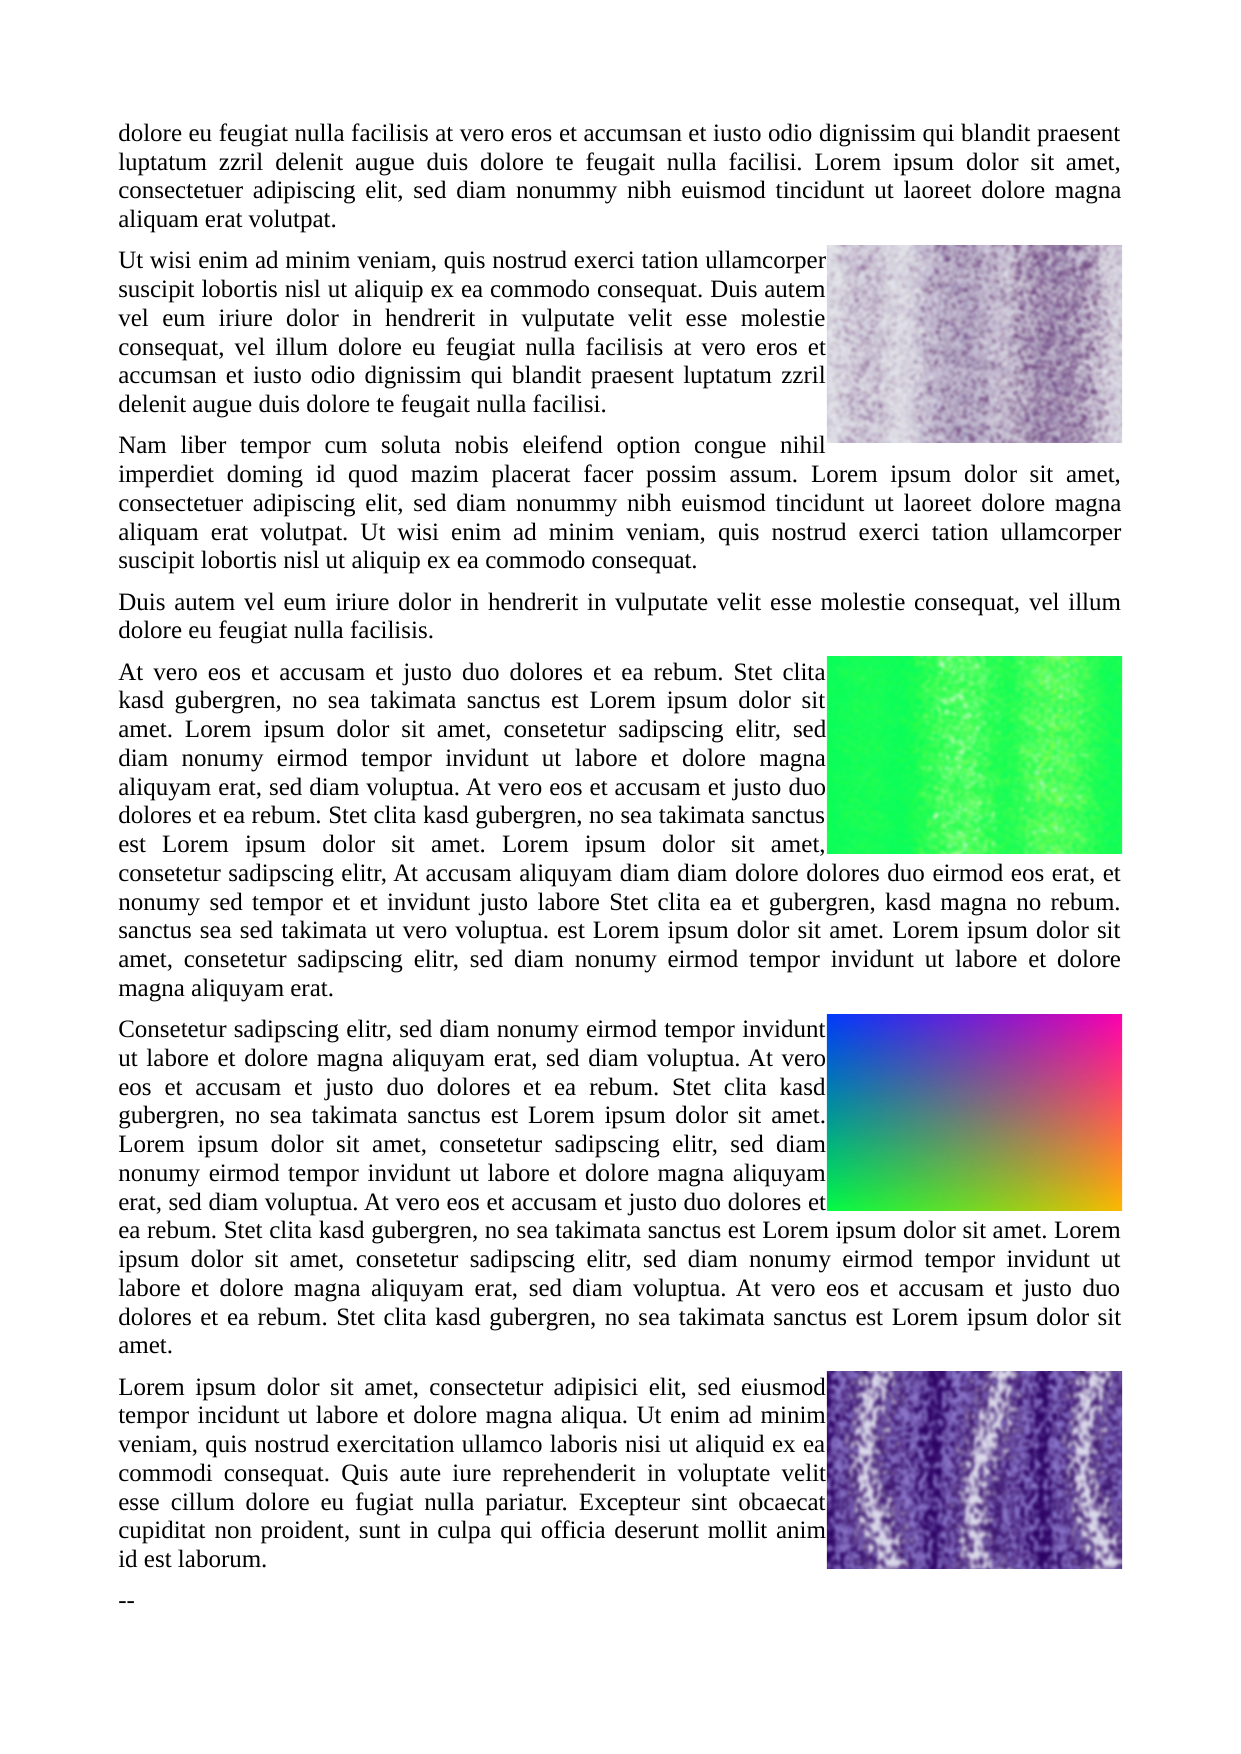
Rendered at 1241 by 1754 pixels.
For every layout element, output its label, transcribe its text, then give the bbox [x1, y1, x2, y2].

text Ut wisi enim ad minim veniam, quis nostrud exerci tation ullamcorper suscipit lobortis nisl ut aliquip ex ea commodo consequat. Duis autem vel eum iriure dolor in hendrerit in vulputate velit esse molestie consequat, vel illum dolore eu feugiat nulla facilisis at vero eros et accumsan et iusto odio dignissim qui blandit praesent luptatum zzril delenit augue duis dolore te feugait nulla facilisi. [118, 246, 826, 418]
picture [826, 1371, 1123, 1569]
picture [826, 245, 1123, 443]
picture [826, 1014, 1123, 1211]
text Duis autem vel eum iriure dolor in hendrerit in vulputate velit esse molestie consequat, vel illum dolore eu feugiat nulla facilisis. [118, 587, 1122, 644]
text Lorem ipsum dolor sit amet, consectetur adipisici elit, sed eiusmod tempor incidunt ut labore et dolore magna aliqua. Ut enim ad minim veniam, quis nostrud exercitation ullamco laboris nisi ut aliquid ex ea commodi consequat. Quis aute iure reprehenderit in voluptate velit esse cillum dolore eu fugiat nulla pariatur. Excepteur sint obcaecat cupiditat non proident, sunt in culpa qui officia deserunt mollit anim id est laborum. [118, 1372, 1122, 1573]
text Nam liber tempor cum soluta nobis eleifend option congue nihil imperdiet doming id quod mazim placerat facer possim assum. Lorem ipsum dolor sit amet, consectetuer adipiscing elit, sed diam nonummy nibh euismod tincidunt ut laoreet dolore magna aliquam erat volutpat. Ut wisi enim ad minim veniam, quis nostrud exerci tation ullamcorper suscipit lobortis nisl ut aliquip ex ea commodo consequat. [118, 431, 1122, 574]
picture [826, 656, 1123, 854]
text At vero eos et accusam et justo duo dolores et ea rebum. Stet clita kasd gubergren, no sea takimata sanctus est Lorem ipsum dolor sit amet. Lorem ipsum dolor sit amet, consetetur sadipscing elitr, sed diam nonumy eirmod tempor invidunt ut labore et dolore magna aliquyam erat, sed diam voluptua. At vero eos et accusam et justo duo dolores et ea rebum. Stet clita kasd gubergren, no sea takimata sanctus est Lorem ipsum dolor sit amet. Lorem ipsum dolor sit amet, consetetur sadipscing elitr, At accusam aliquyam diam diam dolore dolores duo eirmod eos erat, et nonumy sed tempor et et invidunt justo labore Stet clita ea et gubergren, kasd magna no rebum. sanctus sea sed takimata ut vero voluptua. est Lorem ipsum dolor sit amet. Lorem ipsum dolor sit amet, consetetur sadipscing elitr, sed diam nonumy eirmod tempor invidunt ut labore et dolore magna aliquyam erat. [118, 657, 1122, 1002]
text dolore eu feugiat nulla facilisis at vero eros et accumsan et iusto odio dignissim qui blandit praesent luptatum zzril delenit augue duis dolore te feugait nulla facilisi. Lorem ipsum dolor sit amet, consectetuer adipiscing elit, sed diam nonummy nibh euismod tincidunt ut laoreet dolore magna aliquam erat volutpat. [118, 118, 1122, 233]
text Consetetur sadipscing elitr, sed diam nonumy eirmod tempor invidunt ut labore et dolore magna aliquyam erat, sed diam voluptua. At vero eos et accusam et justo duo dolores et ea rebum. Stet clita kasd gubergren, no sea takimata sanctus est Lorem ipsum dolor sit amet. Lorem ipsum dolor sit amet, consetetur sadipscing elitr, sed diam nonumy eirmod tempor invidunt ut labore et dolore magna aliquyam erat, sed diam voluptua. At vero eos et accusam et justo duo dolores et ea rebum. Stet clita kasd gubergren, no sea takimata sanctus est Lorem ipsum dolor sit amet. Lorem ipsum dolor sit amet, consetetur sadipscing elitr, sed diam nonumy eirmod tempor invidunt ut labore et dolore magna aliquyam erat, sed diam voluptua. At vero eos et accusam et justo duo dolores et ea rebum. Stet clita kasd gubergren, no sea takimata sanctus est Lorem ipsum dolor sit amet. [118, 1014, 1122, 1359]
text -- [118, 1586, 1122, 1614]
